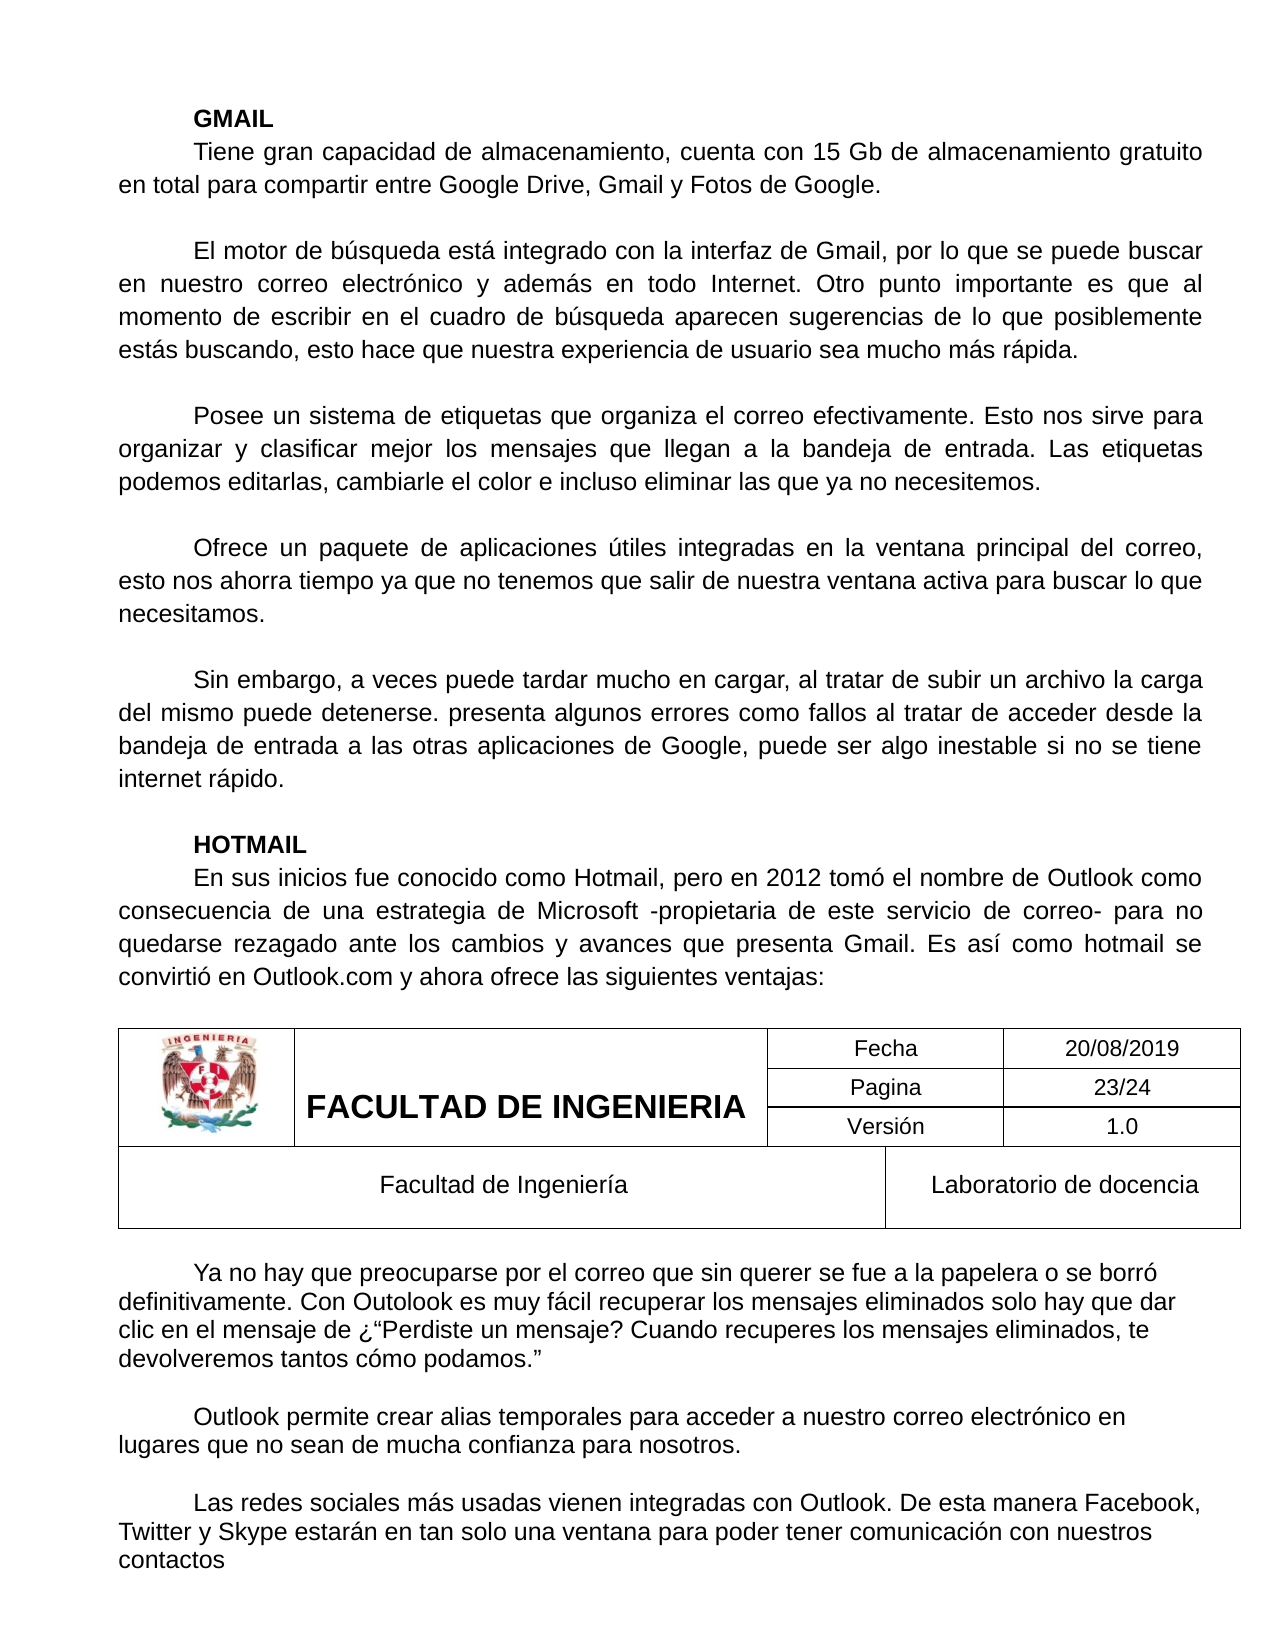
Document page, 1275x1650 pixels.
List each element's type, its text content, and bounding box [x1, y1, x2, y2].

text Ya no hay que preocuparse por el correo que sin querer se fue a la papelera o se borró definitivamente. Con Outolook es muy fácil recuperar los mensajes eliminados solo hay que dar clic en el mensaje de ¿“Perdiste un mensaje? Cuando recuperes los mensajes eliminados, te devolveremos tantos cómo podamos.” [118, 1258, 1205, 1373]
text Sin embargo, a veces puede tardar mucho en cargar, al tratar de subir un archivo la carga del mismo puede detenerse. presenta algunos errores como fallos al tratar de acceder desde la bandeja de entrada a las otras aplicaciones de Google, puede ser algo inestable si no se tiene internet rápido. [118, 665, 1205, 793]
table_header Fecha [768, 1029, 1003, 1067]
table_cell 1.0 [1004, 1108, 1240, 1146]
table_cell Versión [768, 1108, 1003, 1146]
text Tiene gran capacidad de almacenamiento, cuenta con 15 Gb de almacenamiento gratuito en total para compartir entre Google Drive, Gmail y Fotos de Google. [118, 137, 1205, 198]
text Las redes sociales más usadas vienen integradas con Outlook. De esta manera Facebook, Twitter y Skype estarán en tan solo una ventana para poder tener comunicación con nuestros contactos [118, 1488, 1205, 1574]
table_cell Laboratorio de docencia [886, 1147, 1240, 1228]
table_cell 23/24 [1004, 1069, 1240, 1106]
text En sus inicios fue conocido como Hotmail, pero en 2012 tomó el nombre de Outlook como consecuencia de una estrategia de Microsoft -propietaria de este servicio de correo- para no quedarse rezagado ante los cambios y avances que presenta Gmail. Es así como hotmail se convirtió en Outlook.com y ahora ofrece las siguientes ventajas: [118, 863, 1205, 991]
text Posee un sistema de etiquetas que organiza el correo efectivamente. Esto nos sirve para organizar y clasificar mejor los mensajes que llegan a la bandeja de entrada. Las etiquetas podemos editarlas, cambiarle el color e incluso eliminar las que ya no necesitemos. [118, 401, 1205, 496]
table_cell Pagina [768, 1069, 1003, 1106]
table_header [119, 1029, 294, 1146]
table_cell Facultad de Ingeniería [119, 1147, 885, 1228]
text HOTMAIL [118, 830, 1205, 859]
text GMAIL [118, 104, 1205, 132]
text Ofrece un paquete de aplicaciones útiles integradas en la ventana principal del correo, esto nos ahorra tiempo ya que no tenemos que salir de nuestra ventana activa para buscar lo que necesitamos. [118, 533, 1205, 628]
text El motor de búsqueda está integrado con la interfaz de Gmail, por lo que se puede buscar en nuestro correo electrónico y además en todo Internet. Otro punto importante es que al momento de escribir en el cuadro de búsqueda aparecen sugerencias de lo que posiblemente estás buscando, esto hace que nuestra experiencia de usuario sea mucho más rápida. [118, 236, 1205, 364]
text Outlook permite crear alias temporales para acceder a nuestro correo electrónico en lugares que no sean de mucha confianza para nosotros. [118, 1402, 1205, 1459]
table_header FACULTAD DE INGENIERIA [295, 1029, 767, 1146]
table_header 20/08/2019 [1004, 1029, 1240, 1067]
